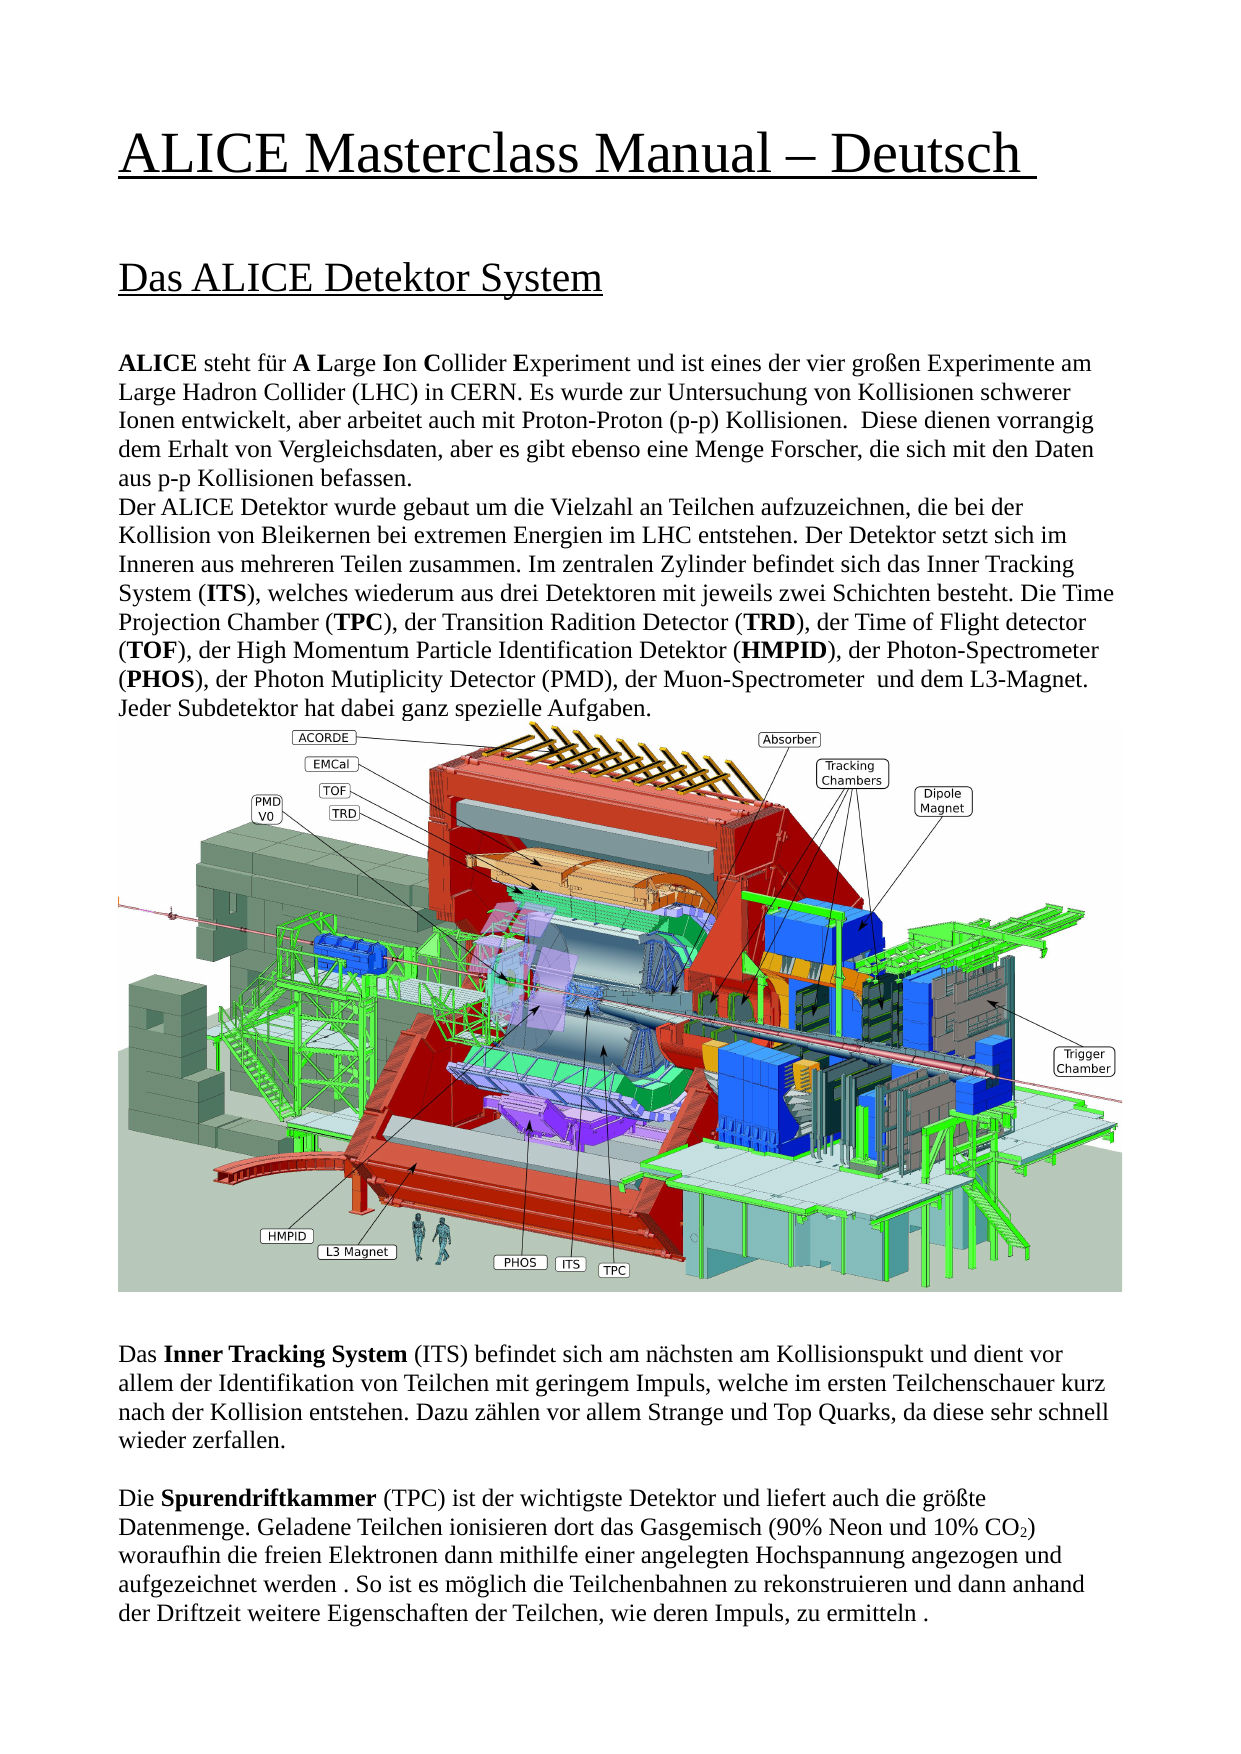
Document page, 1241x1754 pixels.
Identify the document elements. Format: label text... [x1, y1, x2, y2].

text ALICE steht für A Large Ion Collider Experiment und ist eines der vier großen Experimente am Large Hadron Collider (LHC) in CERN. Es wurde zur Untersuchung von Kollisionen schwerer Ionen entwickelt, aber arbeitet auch mit Proton-Proton (p-p) Kollisionen. Diese dienen vorrangig dem Erhalt von Vergleichsdaten, aber es gibt ebenso eine Menge Forscher, die sich mit den Daten aus p-p Kollisionen befassen. [118, 348, 1122, 492]
text Die Spurendriftkammer (TPC) ist der wichtigste Detektor und liefert auch die größte Datenmenge. Geladene Teilchen ionisieren dort das Gasgemisch (90% Neon und 10% CO2) woraufhin die freien Elektronen dann mithilfe einer angelegten Hochspannung angezogen und aufgezeichnet werden . So ist es möglich die Teilchenbahnen zu rekonstruieren und dann anhand der Driftzeit weitere Eigenschaften der Teilchen, wie deren Impuls, zu ermitteln . [118, 1483, 1122, 1627]
text Das Inner Tracking System (ITS) befindet sich am nächsten am Kollisionspukt und dient vor allem der Identifikation von Teilchen mit geringem Impuls, welche im ersten Teilchenschauer kurz nach der Kollision entstehen. Dazu zählen vor allem Strange und Top Quarks, da diese sehr schnell wieder zerfallen. [118, 1339, 1122, 1454]
text Der ALICE Detektor wurde gebaut um die Vielzahl an Teilchen aufzuzeichnen, die bei der Kollision von Bleikernen bei extremen Energien im LHC entstehen. Der Detektor setzt sich im Inneren aus mehreren Teilen zusammen. Im zentralen Zylinder befindet sich das Inner Tracking System (ITS), welches wiederum aus drei Detektoren mit jeweils zwei Schichten besteht. Die Time Projection Chamber (TPC), der Transition Radition Detector (TRD), der Time of Flight detector (TOF), der High Momentum Particle Identification Detektor (HMPID), der Photon-Spectrometer (PHOS), der Photon Mutiplicity Detector (PMD), der Muon-Spectrometer und dem L3-Magnet. Jeder Subdetektor hat dabei ganz spezielle Aufgaben. [118, 492, 1122, 721]
text Das ALICE Detektor System [118, 252, 1122, 300]
picture [118, 721, 1123, 1292]
text ALICE Masterclass Manual – Deutsch [118, 118, 1122, 185]
